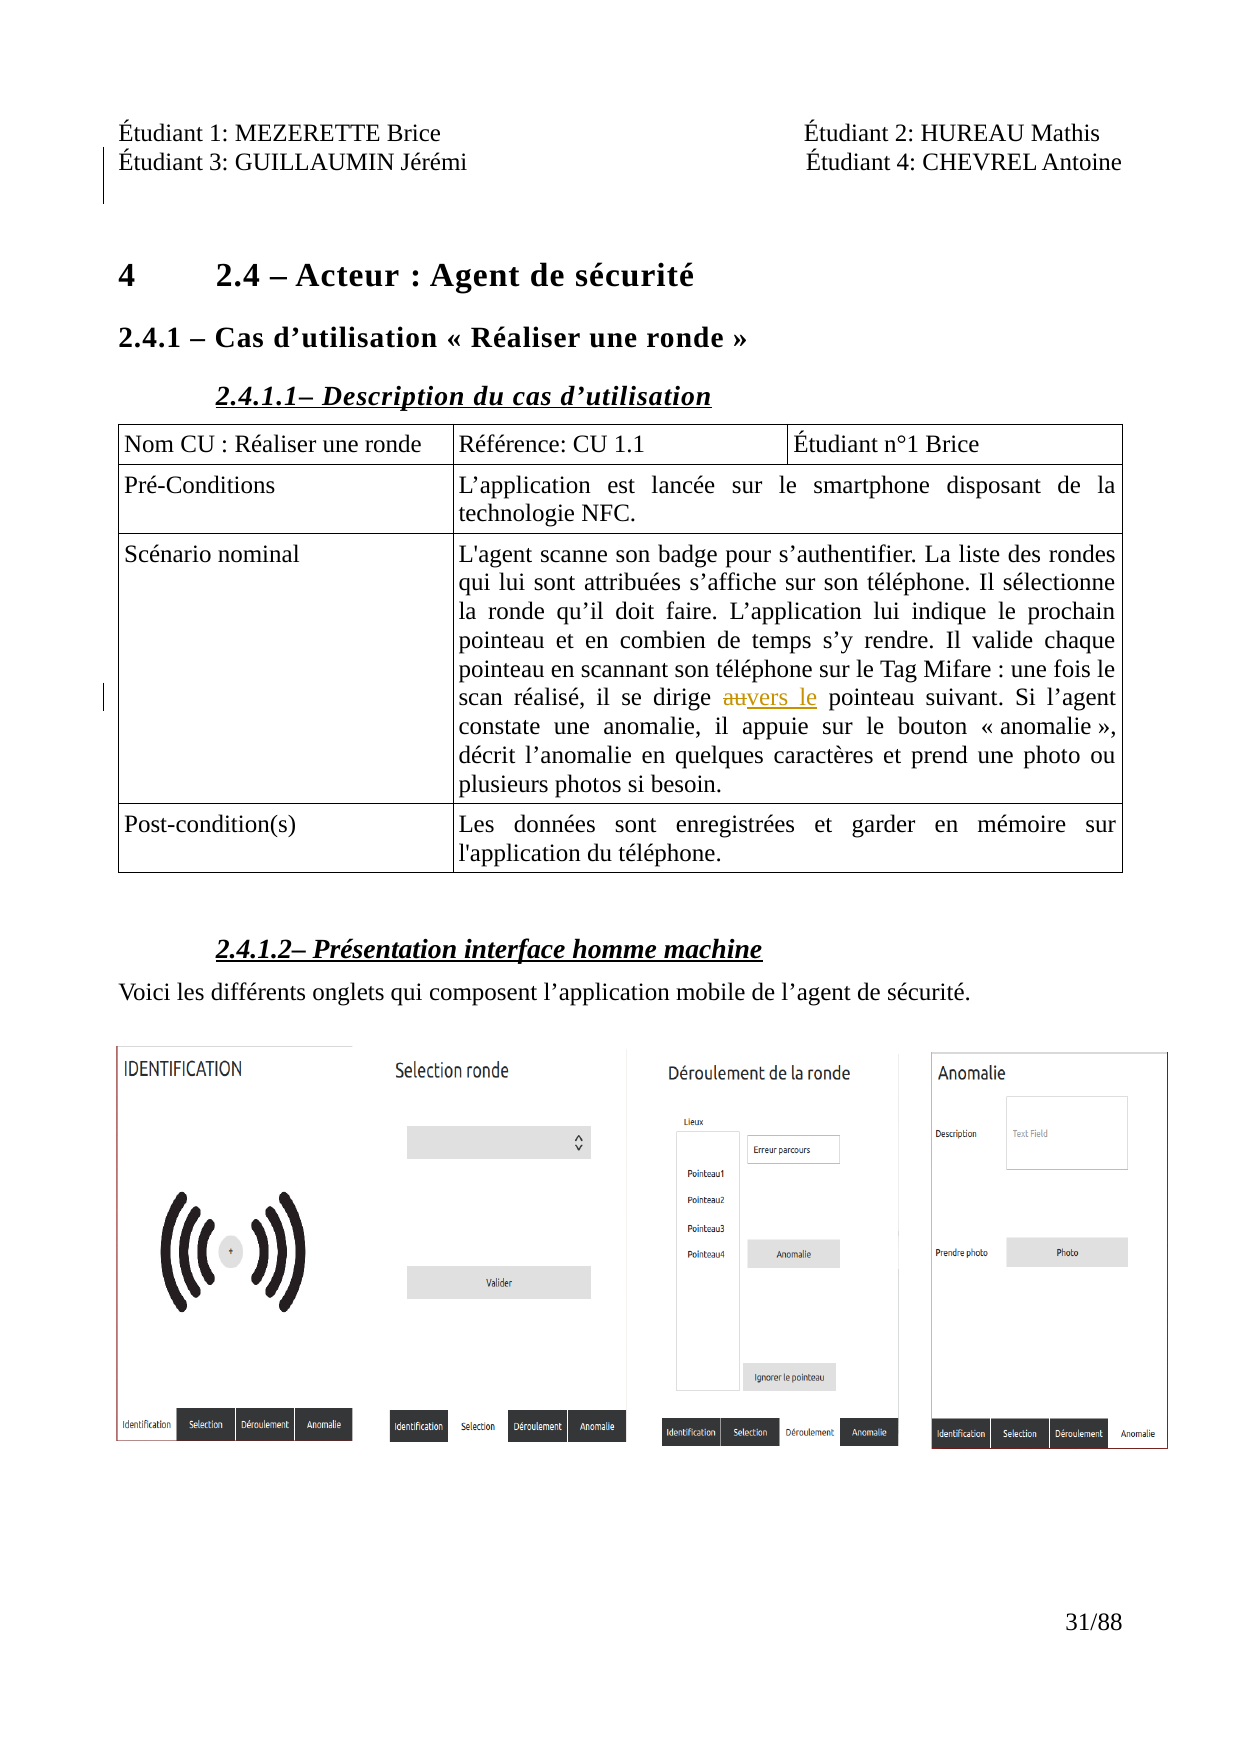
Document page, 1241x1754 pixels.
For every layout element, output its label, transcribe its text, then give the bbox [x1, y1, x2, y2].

table_cell Scénario nominal [119, 534, 453, 803]
table_header Étudiant n°1 Brice [788, 425, 1122, 464]
table_cell Les données sont enregistrées et garder en mémoire sur l'application du téléphone. [454, 804, 1122, 872]
picture [389, 1049, 627, 1442]
text Voici les différents onglets qui composent l’application mobile de l’agent de sécurité. [118, 977, 1122, 1006]
table_header Référence: CU 1.1 [454, 425, 787, 464]
picture [662, 1054, 899, 1446]
subtitle 2.4.1.2– Présentation interface homme machine [118, 932, 1122, 964]
picture [931, 1052, 1168, 1449]
table_cell L'agent scanne son badge pour s’authentifier. La liste des rondes qui lui sont attribuées s’affiche sur son téléphone. Il sélectionne la ronde qu’il doit faire. L’application lui indique le prochain pointeau et en combien de temps s’y rendre. Il valide chaque pointeau en scannant son téléphone sur le Tag Mifare : une fois le scan réalisé, il se dirige vers le pointeau suivant. Si l’agent constate une anomalie, il appuie sur le bouton « anomalie », décrit l’anomalie en quelques caractères et prend une photo ou plusieurs photos si besoin. [454, 534, 1122, 803]
subtitle 2.4 – Acteur : Agent de sécurité [118, 255, 1122, 293]
subtitle 2.4.1 – Cas d’utilisation « Réaliser une ronde » [118, 320, 1122, 354]
picture [116, 1046, 353, 1441]
table_cell Post-condition(s) [119, 804, 453, 872]
table_cell L’application est lancée sur le smartphone disposant de la technologie NFC. [454, 465, 1122, 533]
table_header Nom CU : Réaliser une ronde [119, 425, 453, 464]
table_cell Pré-Conditions [119, 465, 453, 533]
subtitle 2.4.1.1– Description du cas d’utilisation [118, 379, 1122, 411]
